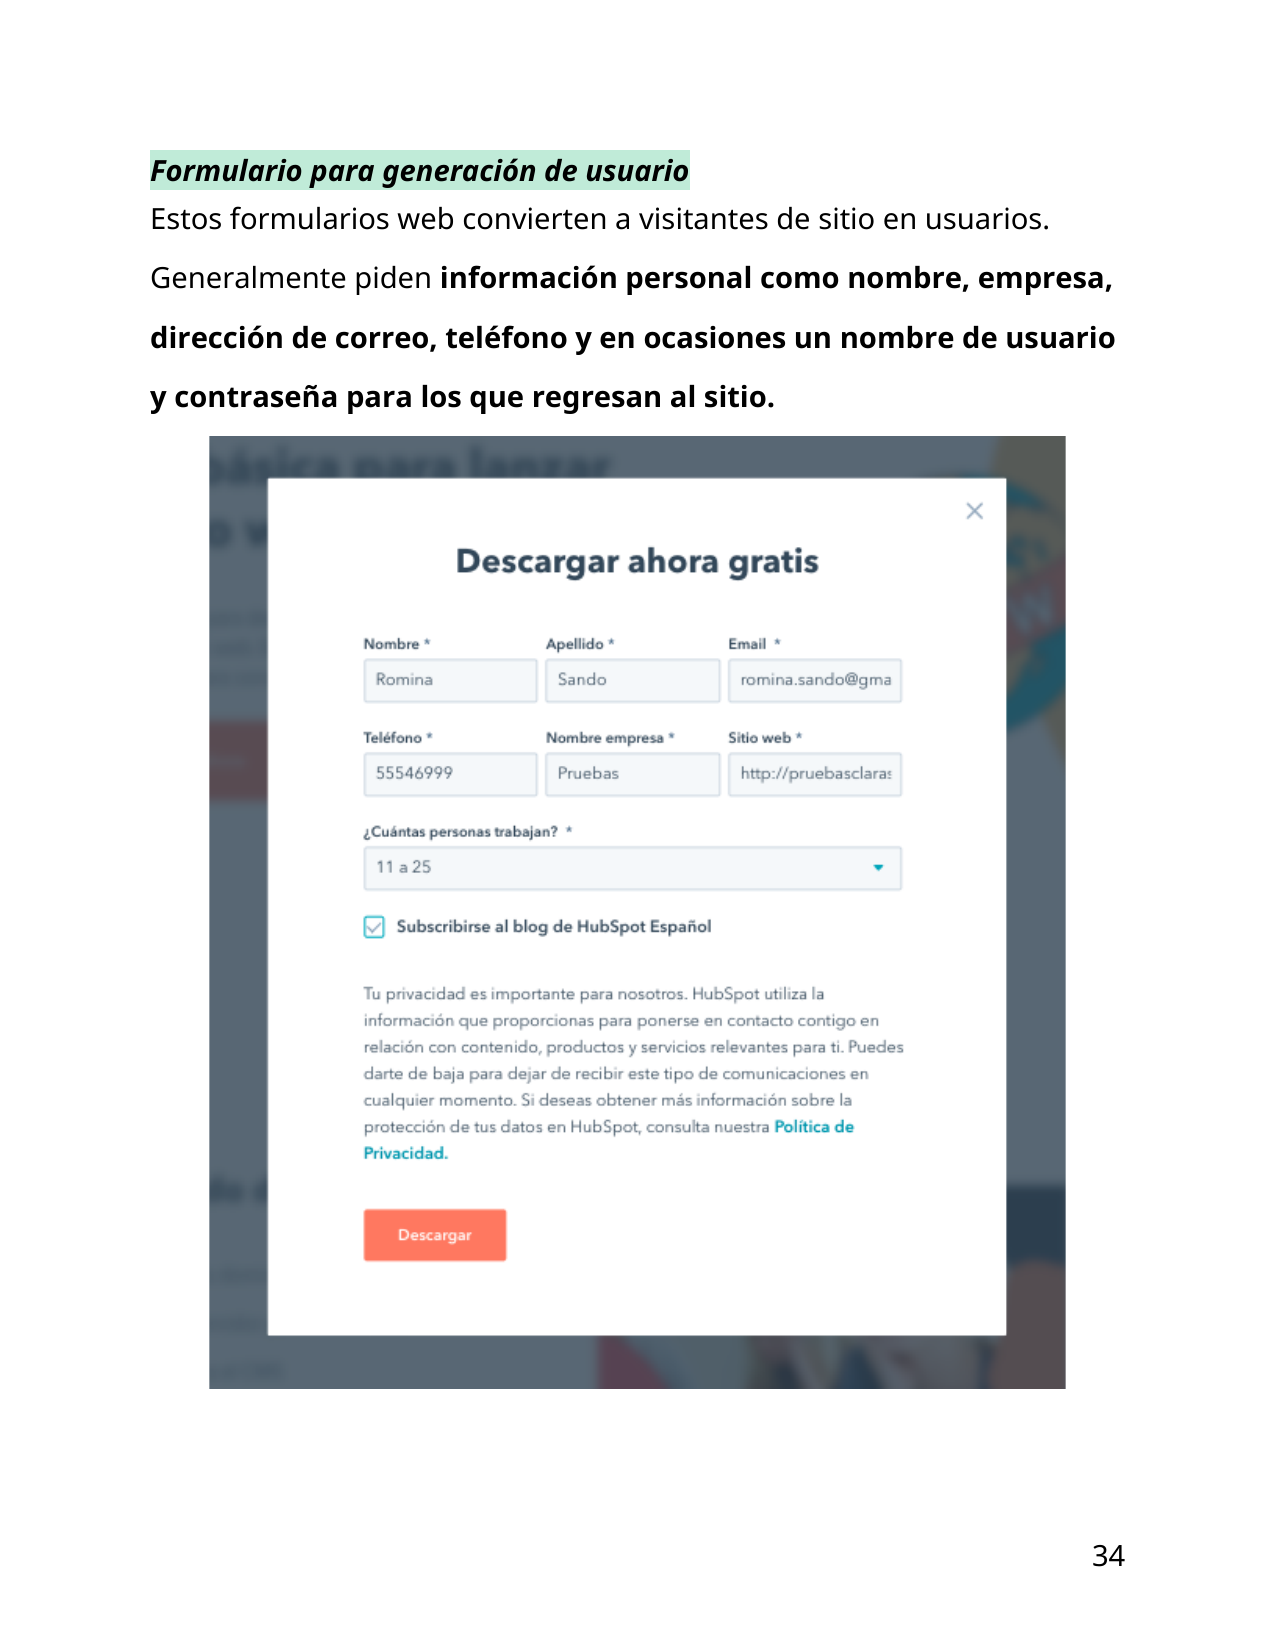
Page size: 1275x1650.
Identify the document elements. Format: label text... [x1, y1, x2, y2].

picture [209, 436, 1066, 1389]
subtitle Formulario para generación de usuario [690, 150, 1125, 190]
text Estos formularios web convierten a visitantes de sitio en usuarios. Generalmente piden información personal como nombre, empresa, dirección de correo, teléfono y en ocasiones un nombre de usuario y contraseña para los que regresan al sitio. [150, 198, 1125, 416]
